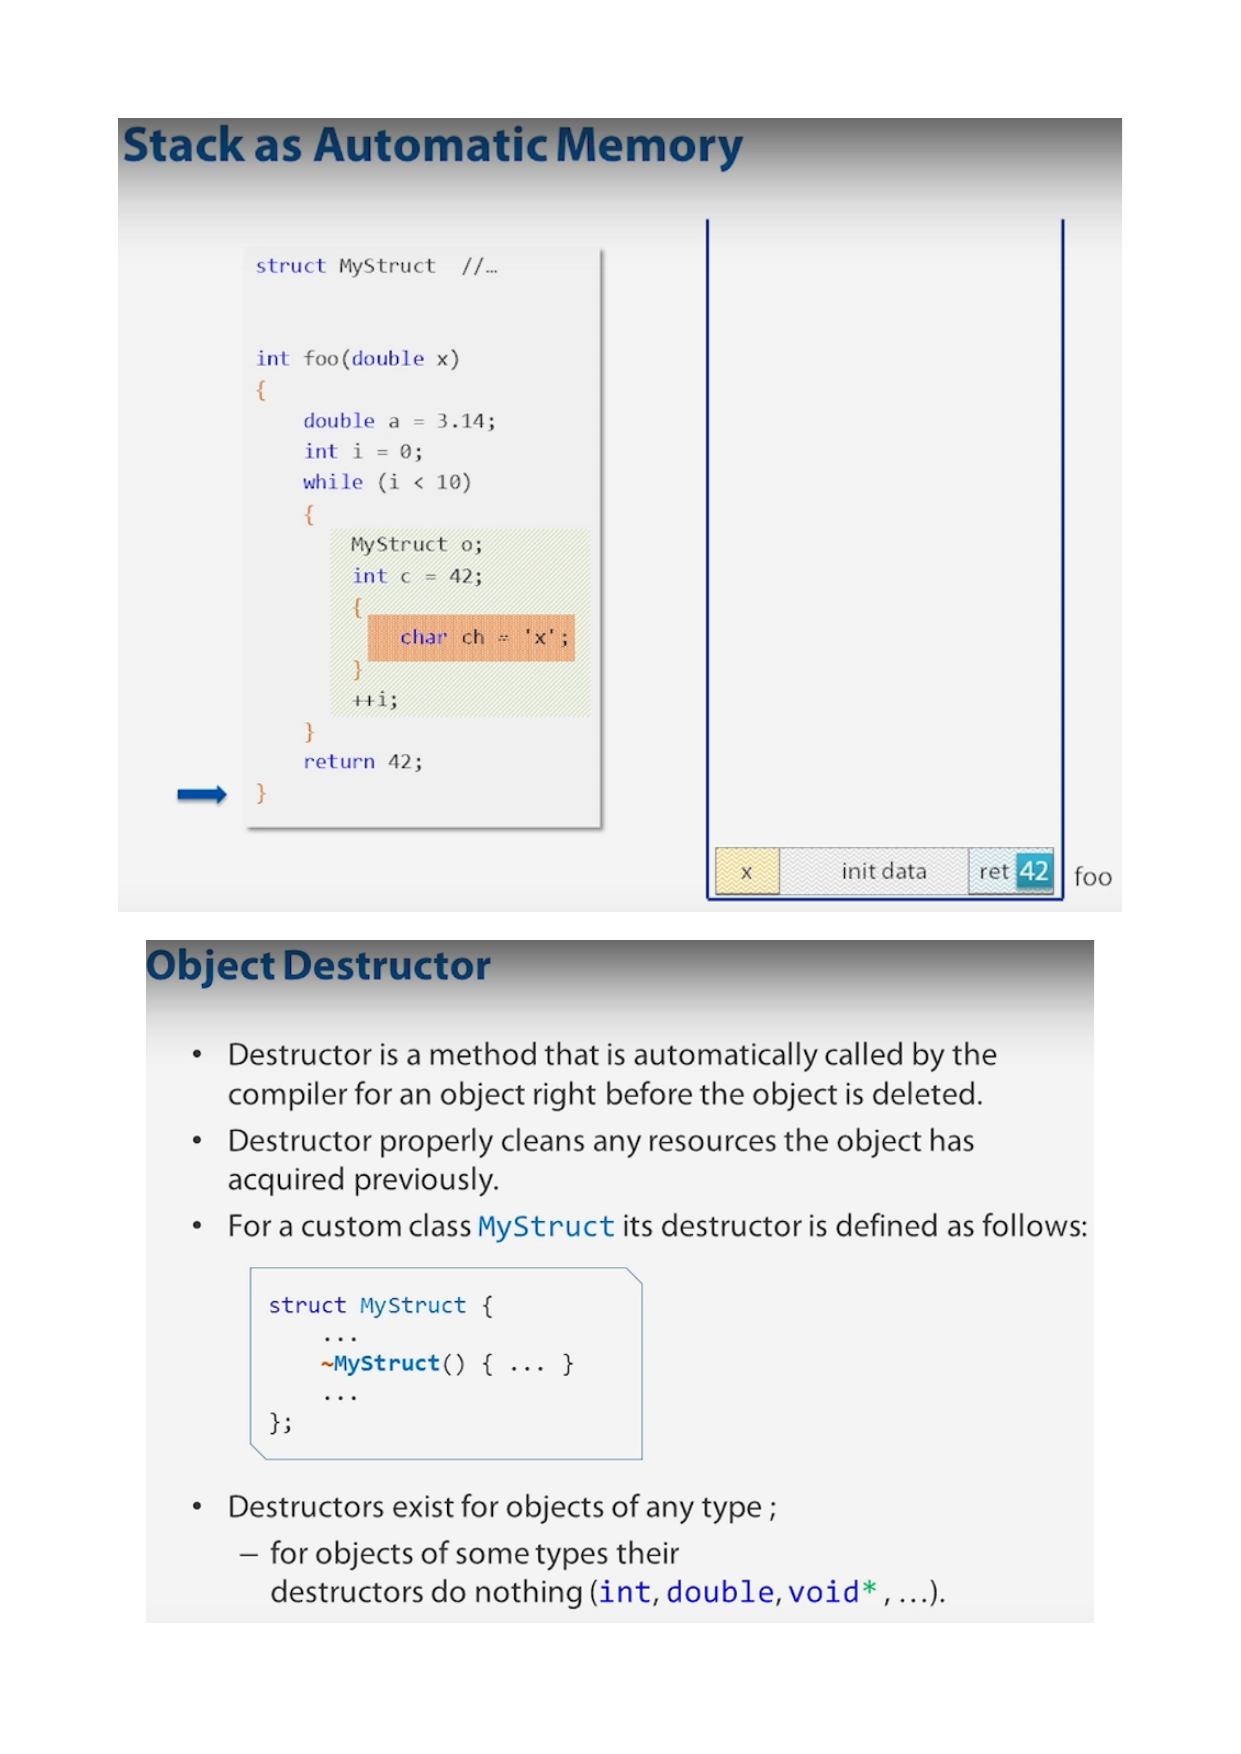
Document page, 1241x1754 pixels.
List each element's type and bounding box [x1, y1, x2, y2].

picture [118, 118, 1123, 912]
picture [146, 940, 1095, 1623]
